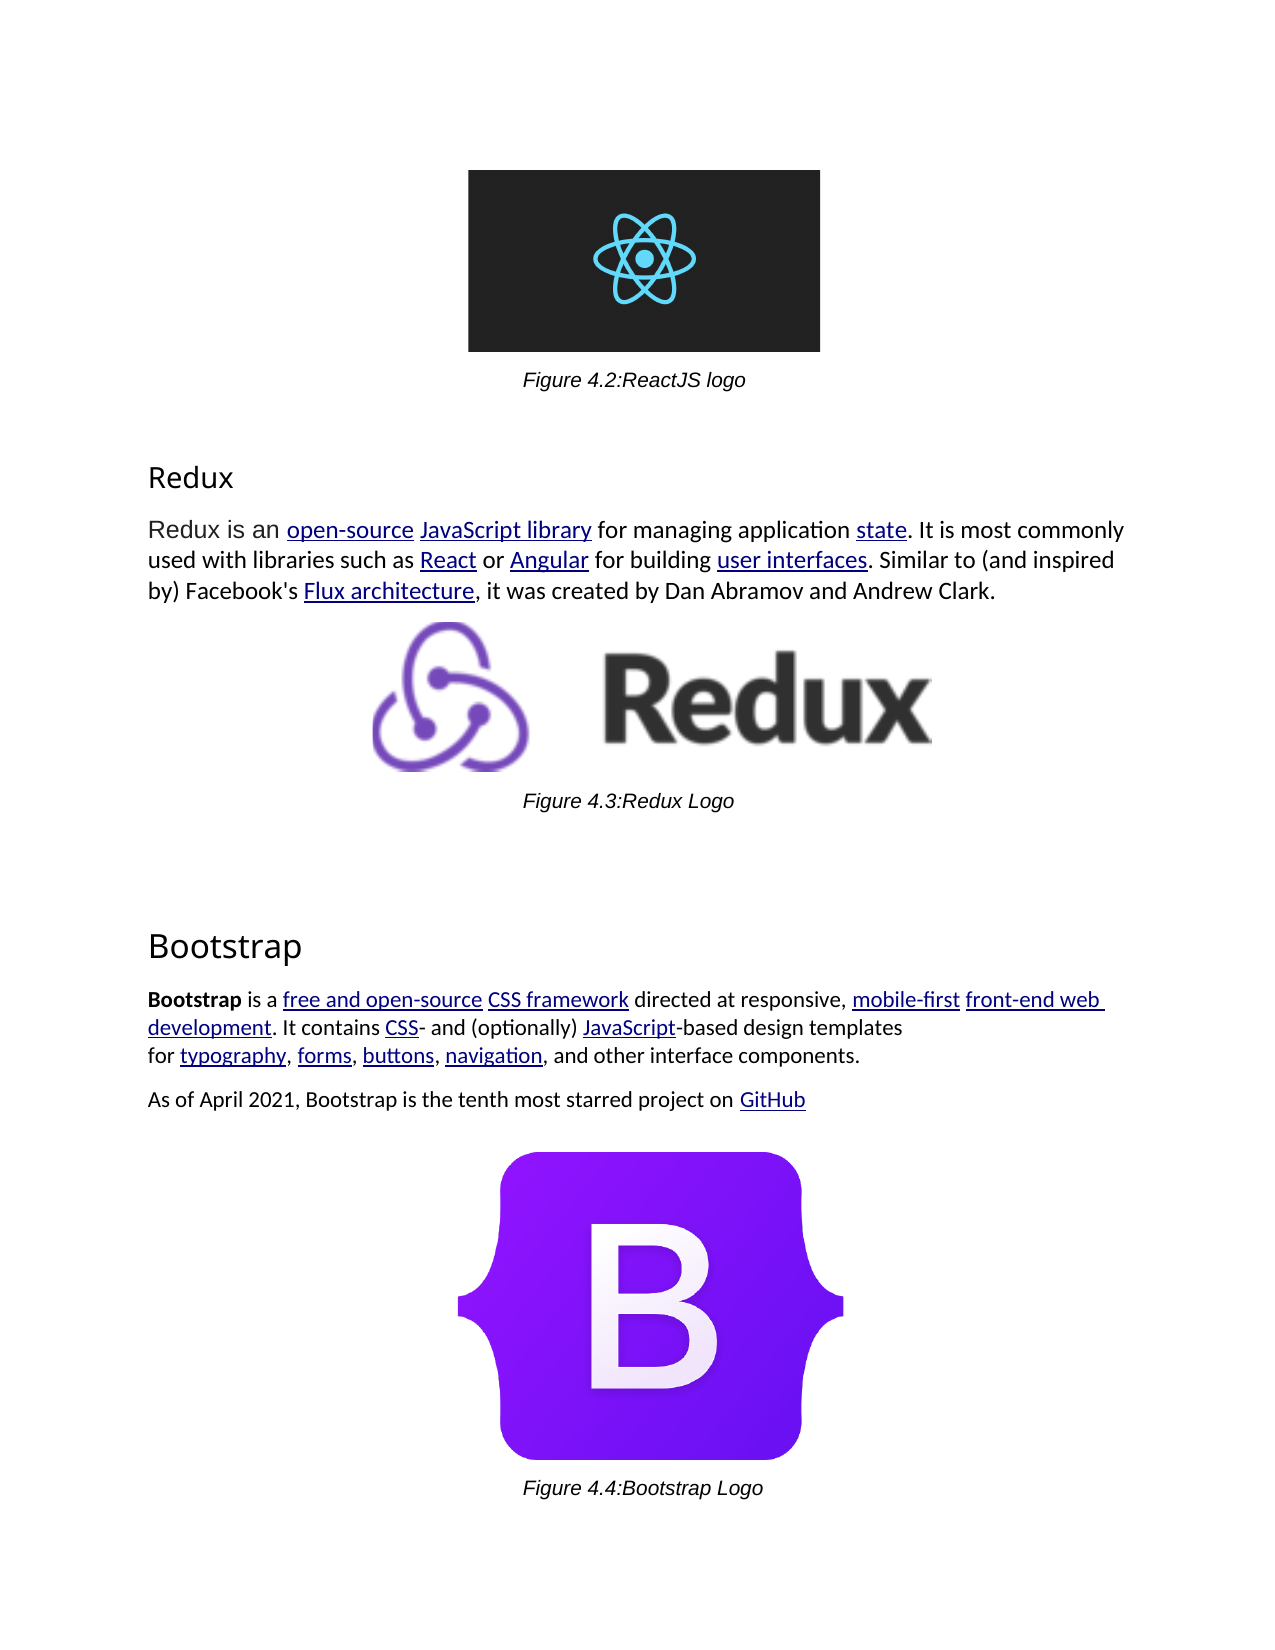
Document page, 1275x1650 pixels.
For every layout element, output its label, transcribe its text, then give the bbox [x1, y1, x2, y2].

text Bootstrap is a free and open-source CSS framework directed at responsive, mobile-first front-end web development. It contains CSS- and (optionally) JavaScript-based design templates for typography, forms, buttons, navigation, and other interface components. [148, 985, 1127, 1069]
text Bootstrap [148, 923, 1127, 968]
text Redux is an open-source JavaScript library for managing application state. It is most commonly used with libraries such as React or Angular for building user interfaces. Similar to (and inspired by) Facebook's Flux architecture, it was created by Dan Abramov and Andrew Clark. [148, 514, 1127, 605]
text Figure ‎4.2:ReactJS logo [523, 368, 1127, 392]
text Figure ‎4.3:Redux Logo [523, 789, 1127, 813]
text As of April 2021, Bootstrap is the tenth most starred project on GitHub [148, 1086, 1127, 1114]
text Figure ‎4.4:Bootstrap Logo [448, 1476, 1127, 1500]
text Redux [148, 457, 1127, 497]
